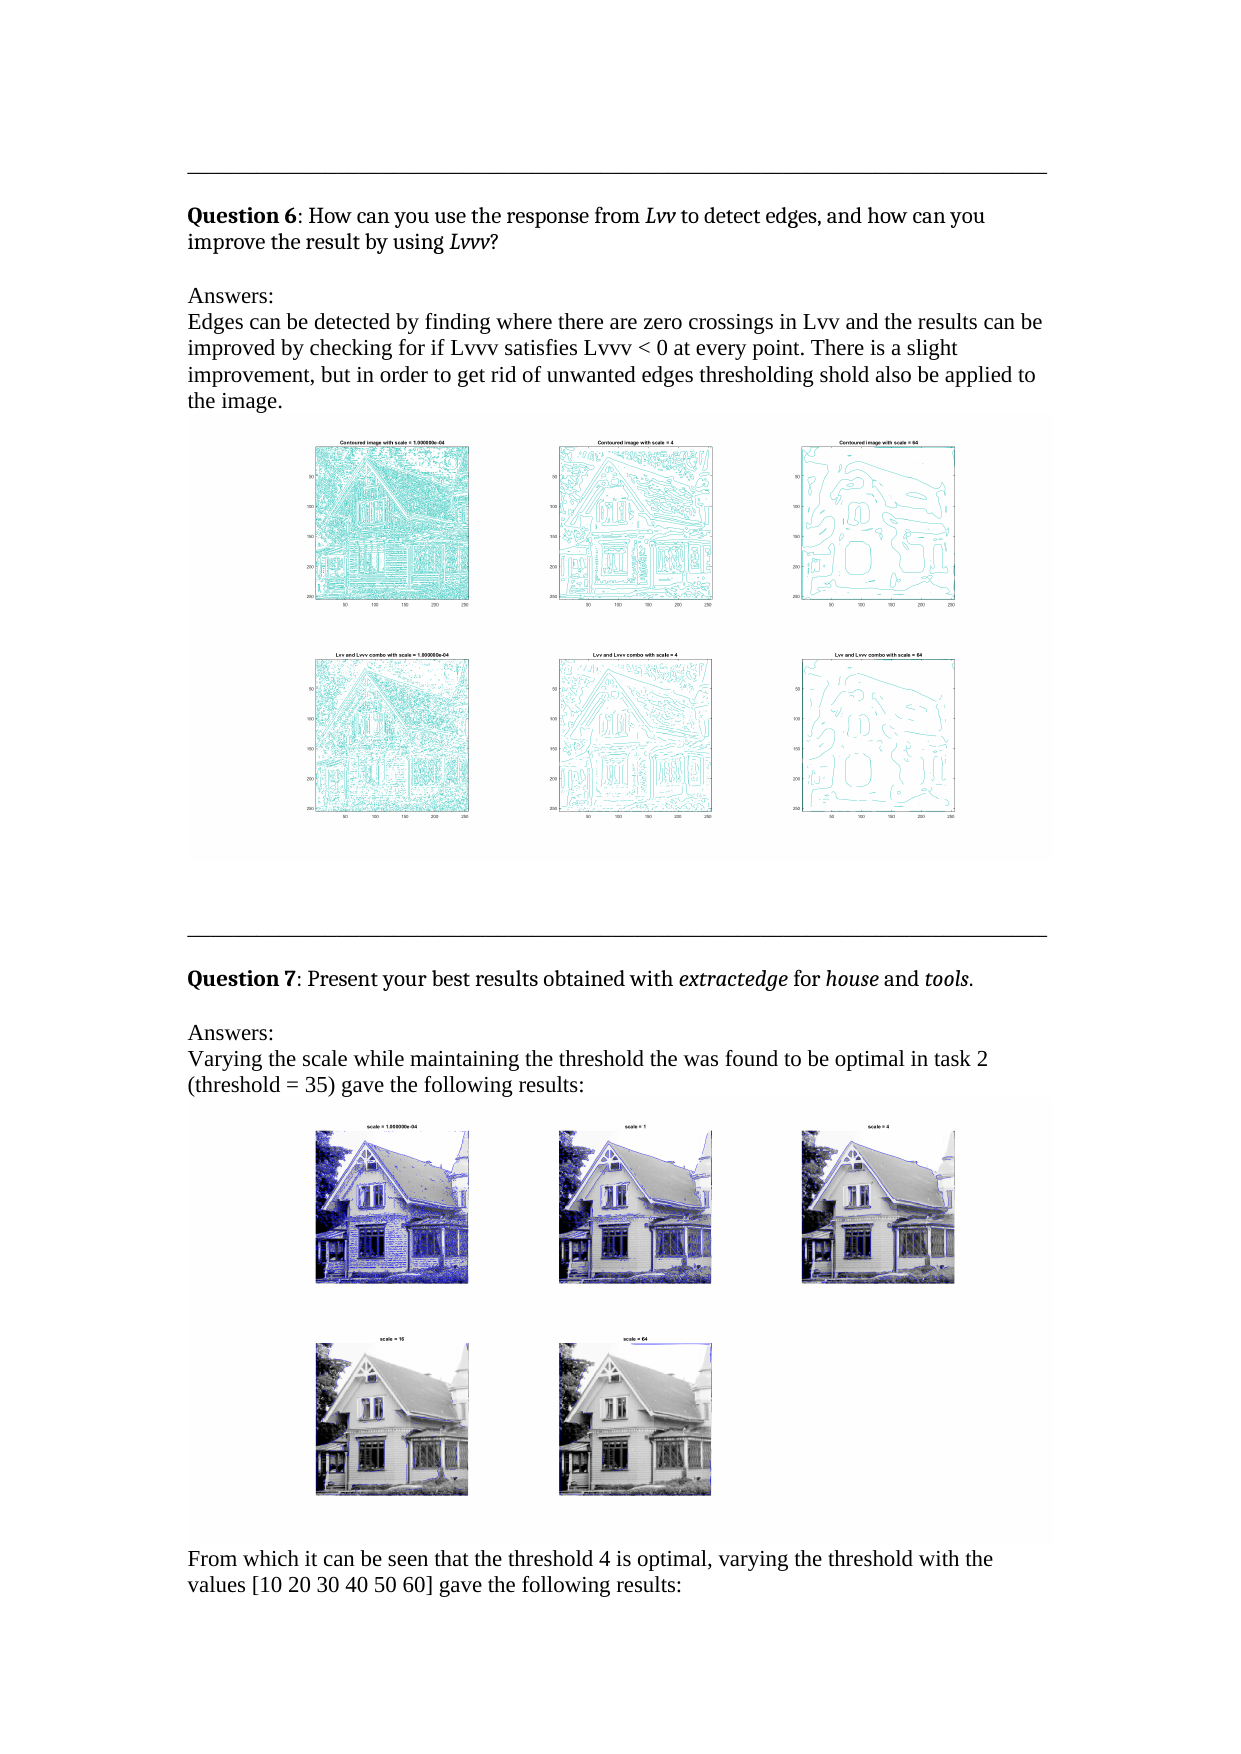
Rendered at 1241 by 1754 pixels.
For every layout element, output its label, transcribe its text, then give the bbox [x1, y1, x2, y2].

text Varying the scale while maintaining the threshold the was found to be optimal in task 2 (threshold = 35) gave the following results: [187, 1045, 1053, 1097]
text Question 7: Present your best results obtained with extractedge for house and tools. [187, 966, 1053, 992]
text ___________________________________________________________________________ [187, 913, 1053, 940]
text Edges can be detected by finding where there are zero crossings in Lvv and the results can be improved by checking for if Lvvv satisfies Lvvv < 0 at every point. There is a slight improvement, but in order to get rid of unwanted edges thresholding shold also be applied to the image. [187, 308, 1053, 413]
text Answers: [187, 1019, 1053, 1045]
text From which it can be seen that the threshold 4 is optimal, varying the threshold with the values [10 20 30 40 50 60] gave the following results: [187, 1545, 1053, 1598]
picture [187, 413, 1053, 861]
text Answers: [187, 282, 1053, 308]
picture [187, 1097, 1053, 1545]
text Question 6: How can you use the response from Lvv to detect edges, and how can you improve the result by using Lvvv? [187, 203, 1053, 255]
text ___________________________________________________________________________ [187, 150, 1053, 176]
